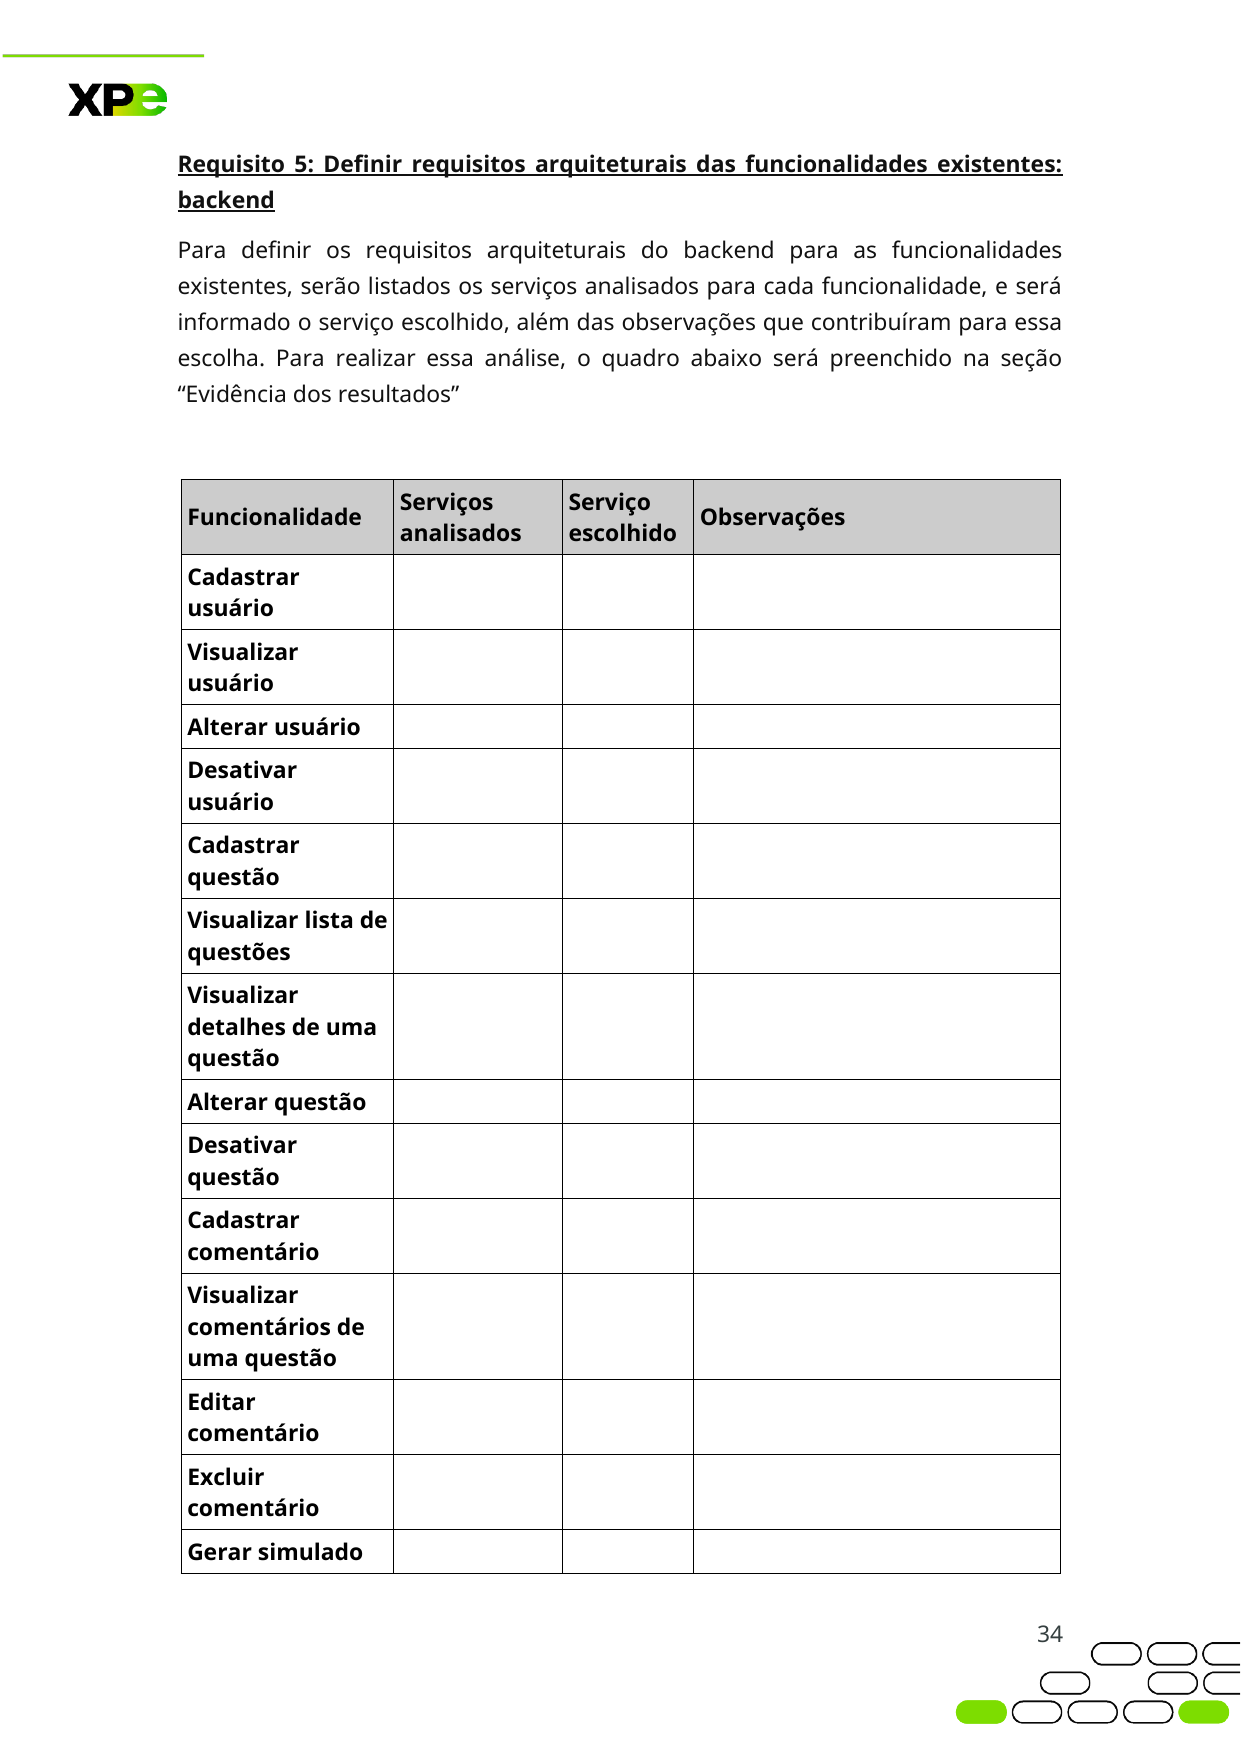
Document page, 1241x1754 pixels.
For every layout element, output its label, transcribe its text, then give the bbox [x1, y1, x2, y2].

table_cell [394, 824, 562, 898]
table_cell [394, 1124, 562, 1198]
table_cell [563, 1199, 693, 1273]
table_cell [394, 749, 562, 823]
table_cell [694, 899, 1060, 973]
table_cell [563, 1380, 693, 1454]
table_cell Cadastrar questão [182, 824, 393, 898]
table_cell [694, 1455, 1060, 1529]
table_cell Desativar usuário [182, 749, 393, 823]
table_cell [694, 1199, 1060, 1273]
table_cell Visualizar comentários de uma questão [182, 1274, 393, 1379]
table_header Funcionalidade [182, 480, 393, 554]
table_cell [694, 630, 1060, 704]
table_cell [694, 705, 1060, 748]
table_cell [694, 824, 1060, 898]
table_cell [563, 705, 693, 748]
table_cell [394, 1199, 562, 1273]
table_cell [563, 630, 693, 704]
table_cell [394, 974, 562, 1079]
table_header Serviços analisados [394, 480, 562, 554]
table_cell [694, 1124, 1060, 1198]
table_cell [394, 1080, 562, 1123]
table_cell Visualizar detalhes de uma questão [182, 974, 393, 1079]
table_cell [394, 1530, 562, 1573]
table_cell [563, 1530, 693, 1573]
table_cell Visualizar usuário [182, 630, 393, 704]
table_cell Alterar questão [182, 1080, 393, 1123]
table_cell Cadastrar comentário [182, 1199, 393, 1273]
text backend [177, 175, 1063, 215]
table_cell [563, 1455, 693, 1529]
table_header Observações [694, 480, 1060, 554]
table_cell [563, 555, 693, 629]
table_cell Excluir comentário [182, 1455, 393, 1529]
table_cell Alterar usuário [182, 705, 393, 748]
table_cell [563, 1124, 693, 1198]
table_cell Visualizar lista de questões [182, 899, 393, 973]
text Requisito 5: Definir requisitos arquiteturais das funcionalidades existentes: [177, 148, 1063, 174]
table_cell [694, 555, 1060, 629]
table_cell Desativar questão [182, 1124, 393, 1198]
table_cell [394, 555, 562, 629]
table_header Serviço escolhido [563, 480, 693, 554]
picture [2, 51, 205, 148]
table_cell [394, 630, 562, 704]
table_cell [563, 749, 693, 823]
table_cell [694, 1274, 1060, 1379]
table_cell [563, 974, 693, 1079]
table_cell [394, 1455, 562, 1529]
table_cell [694, 1080, 1060, 1123]
table_cell [694, 1380, 1060, 1454]
table_cell [563, 899, 693, 973]
text Para definir os requisitos arquiteturais do backend para as funcionalidades existentes, serão listados os serviços analisados para cada funcionalidade, e será informado o serviço escolhido, além das observações que contribuíram para essa escolha. Para realizar essa análise, o quadro abaixo será preenchido na seção “Evidência dos resultados” [177, 234, 1063, 409]
picture [955, 1642, 1241, 1724]
table_cell [394, 1274, 562, 1379]
table_cell Gerar simulado [182, 1530, 393, 1573]
table_cell [394, 899, 562, 973]
table_cell [694, 749, 1060, 823]
table_cell [694, 974, 1060, 1079]
table_cell [394, 1380, 562, 1454]
table_cell Editar comentário [182, 1380, 393, 1454]
table_cell [563, 824, 693, 898]
table_cell [694, 1530, 1060, 1573]
table_cell [394, 705, 562, 748]
table_cell [563, 1080, 693, 1123]
table_cell [563, 1274, 693, 1379]
table_cell Cadastrar usuário [182, 555, 393, 629]
